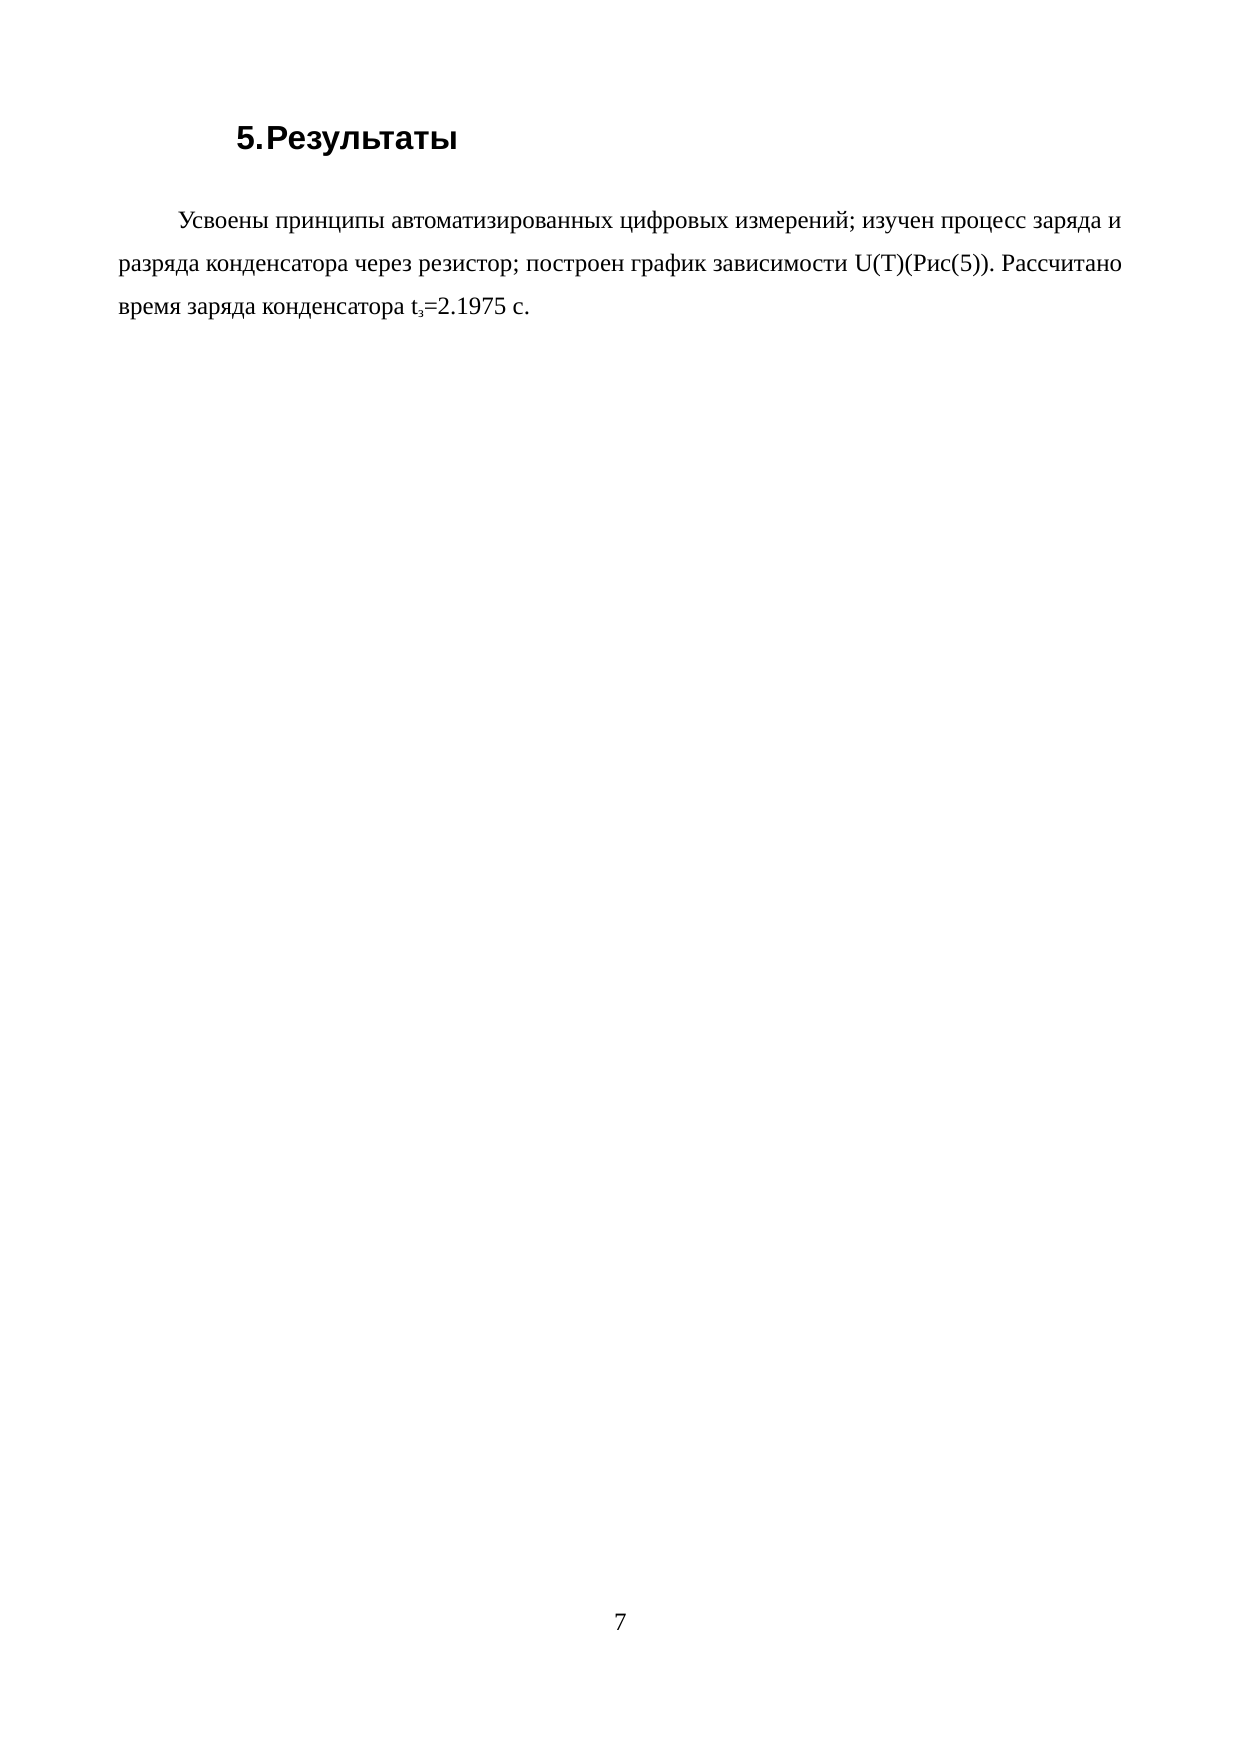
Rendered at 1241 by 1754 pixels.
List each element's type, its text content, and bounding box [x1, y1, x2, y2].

subtitle Результаты [118, 118, 1122, 157]
text Усвоены принципы автоматизированных цифровых измерений; изучен процесс заряда и разряда конденсатора через резистор; построен график зависимости U(T)(Рис(5)). Рассчитано время заряда конденсатора tз=2.1975 c. [118, 205, 1122, 320]
